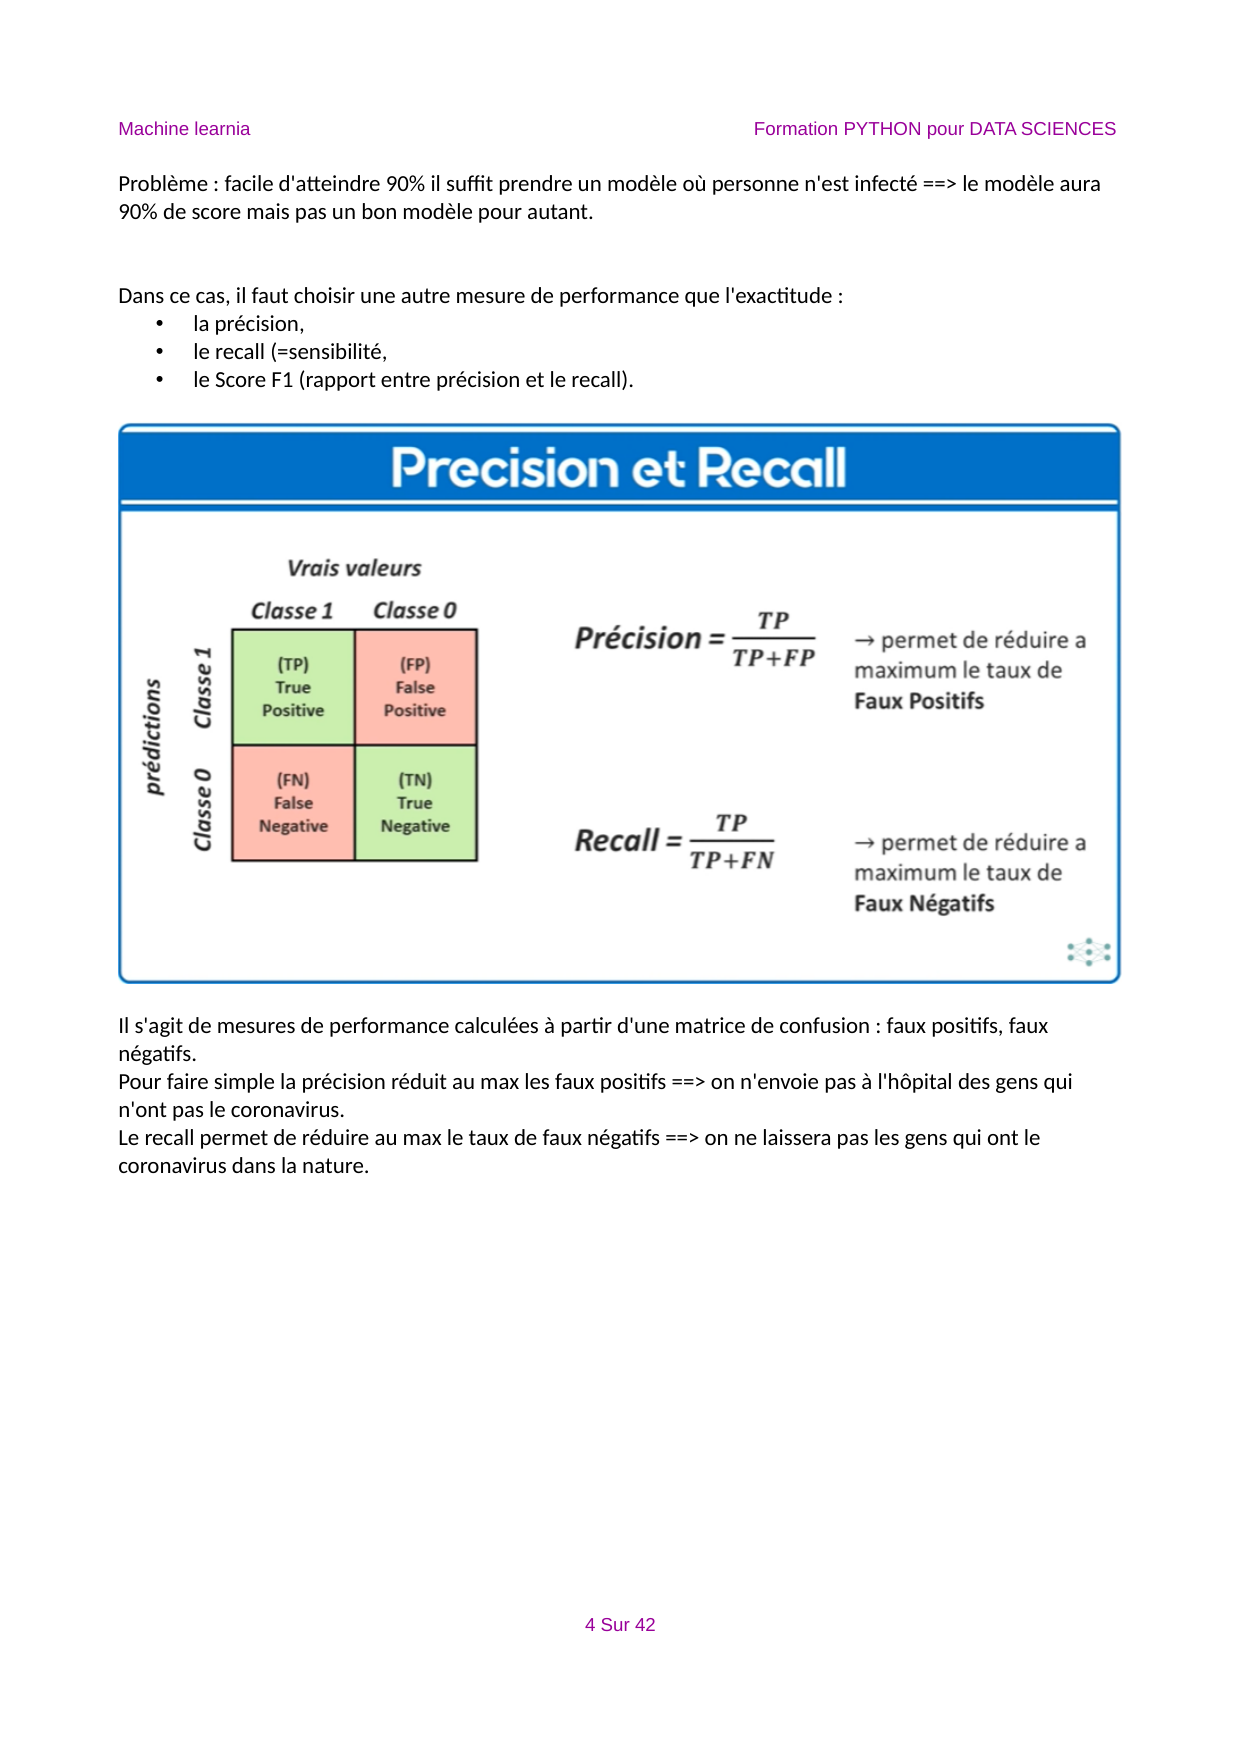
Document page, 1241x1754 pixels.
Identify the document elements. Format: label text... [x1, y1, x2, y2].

text Problème : facile d'atteindre 90% il suffit prendre un modèle où personne n'est infecté ==> le modèle aura 90% de score mais pas un bon modèle pour autant. [118, 169, 1122, 225]
list le recall (=sensibilité, [156, 337, 1122, 365]
picture [118, 421, 1122, 984]
text Dans ce cas, il faut choisir une autre mesure de performance que l'exactitude : [118, 281, 1122, 309]
text Pour faire simple la précision réduit au max les faux positifs ==> on n'envoie pas à l'hôpital des gens qui n'ont pas le coronavirus. [118, 1067, 1122, 1123]
text Il s'agit de mesures de performance calculées à partir d'une matrice de confusion : faux positifs, faux négatifs. [118, 1011, 1122, 1067]
list la précision, [156, 309, 1122, 337]
text Le recall permet de réduire au max le taux de faux négatifs ==> on ne laissera pas les gens qui ont le coronavirus dans la nature. [118, 1123, 1122, 1179]
list le Score F1 (rapport entre précision et le recall). [156, 365, 1122, 393]
